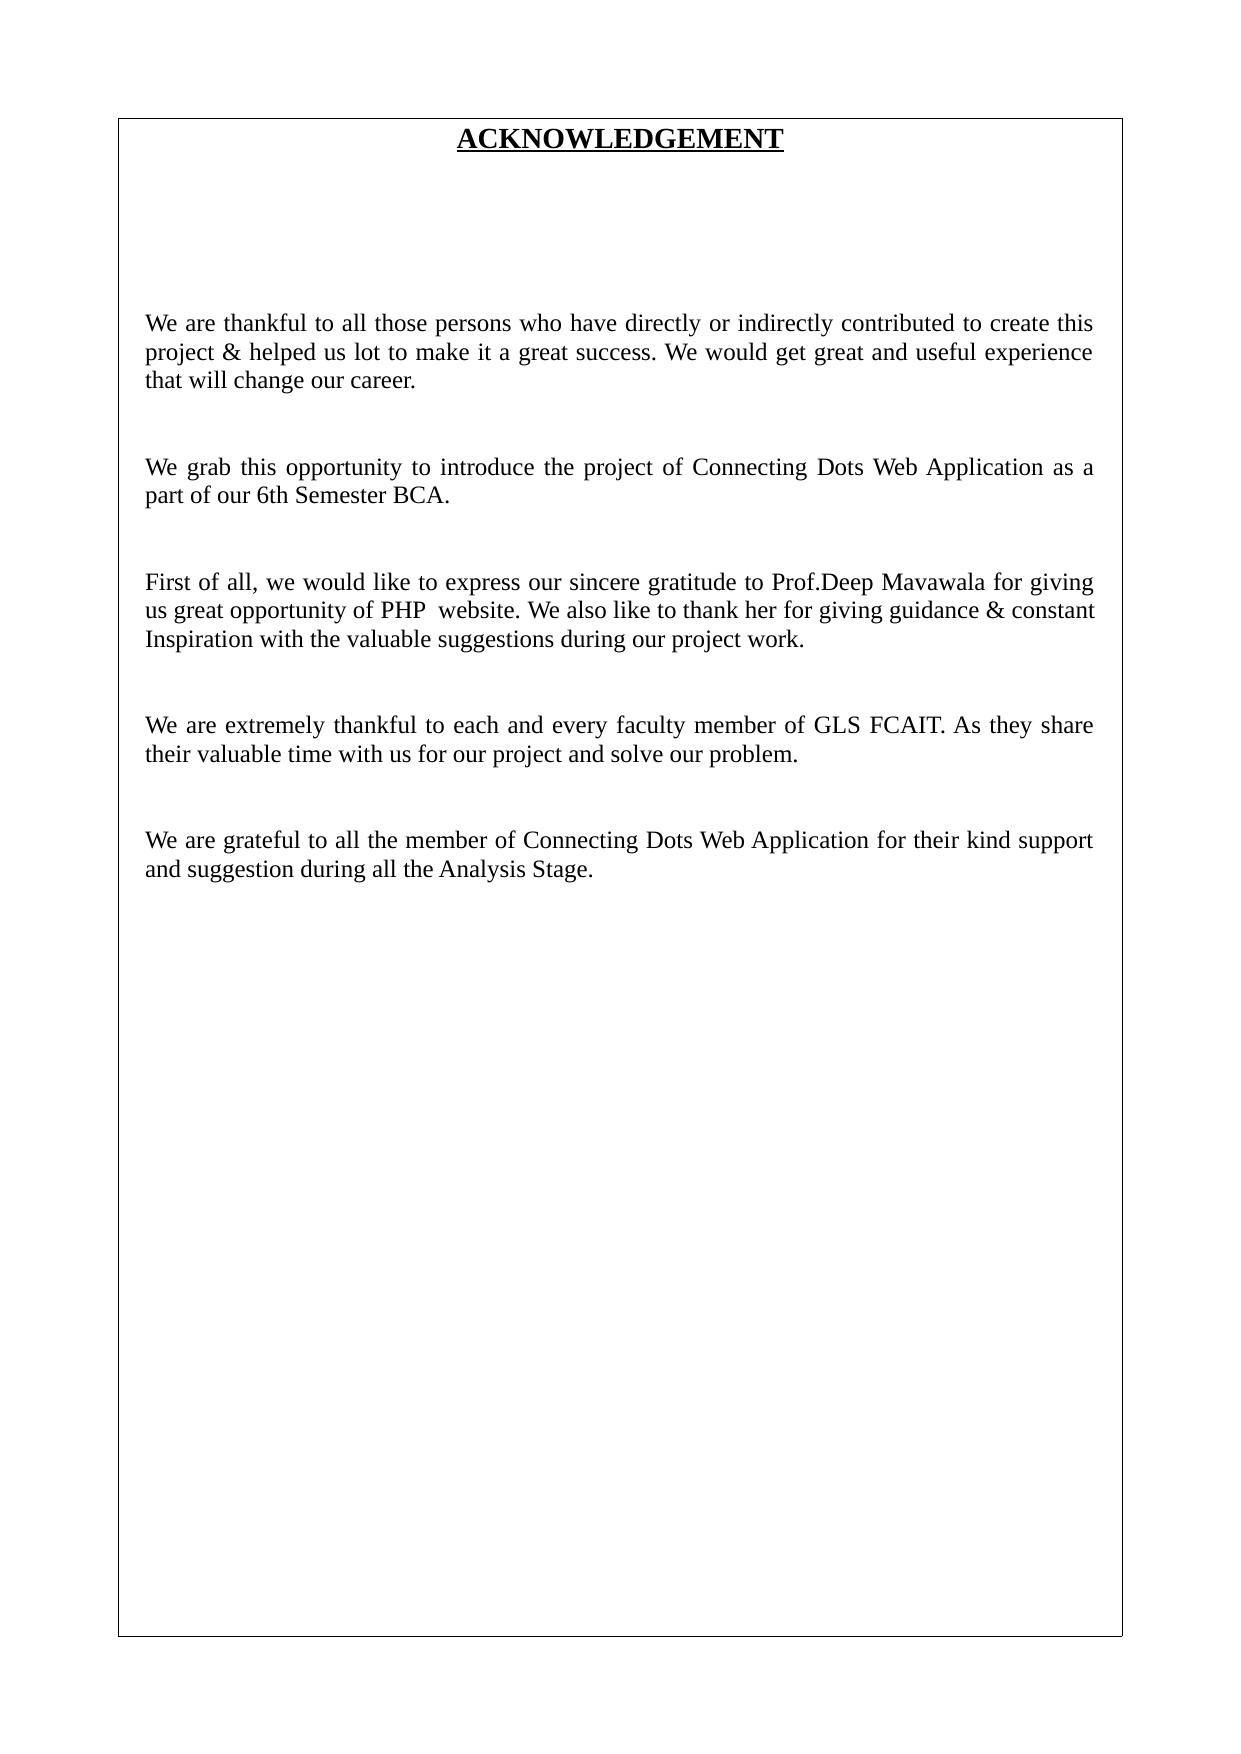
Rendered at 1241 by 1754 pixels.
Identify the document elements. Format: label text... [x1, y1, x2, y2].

text We grab this opportunity to introduce the project of Connecting Dots Web Application as a part of our 6th Semester BCA. [145, 452, 1095, 509]
text We are grateful to all the member of Connecting Dots Web Application for their kind support and suggestion during all the Analysis Stage. [145, 826, 1095, 883]
text We are thankful to all those persons who have directly or indirectly contributed to create this project & helped us lot to make it a great success. We would get great and useful experience that will change our career. [145, 308, 1095, 394]
text We are extremely thankful to each and every faculty member of GLS FCAIT. As they share their valuable time with us for our project and solve our problem. [145, 711, 1095, 768]
text First of all, we would like to express our sincere gratitude to Prof.Deep Mavawala for giving us great opportunity of PHP website. We also like to thank her for giving guidance & constant Inspiration with the valuable suggestions during our project work. [145, 567, 1095, 653]
text ACKNOWLEDGEMENT [145, 121, 1095, 155]
